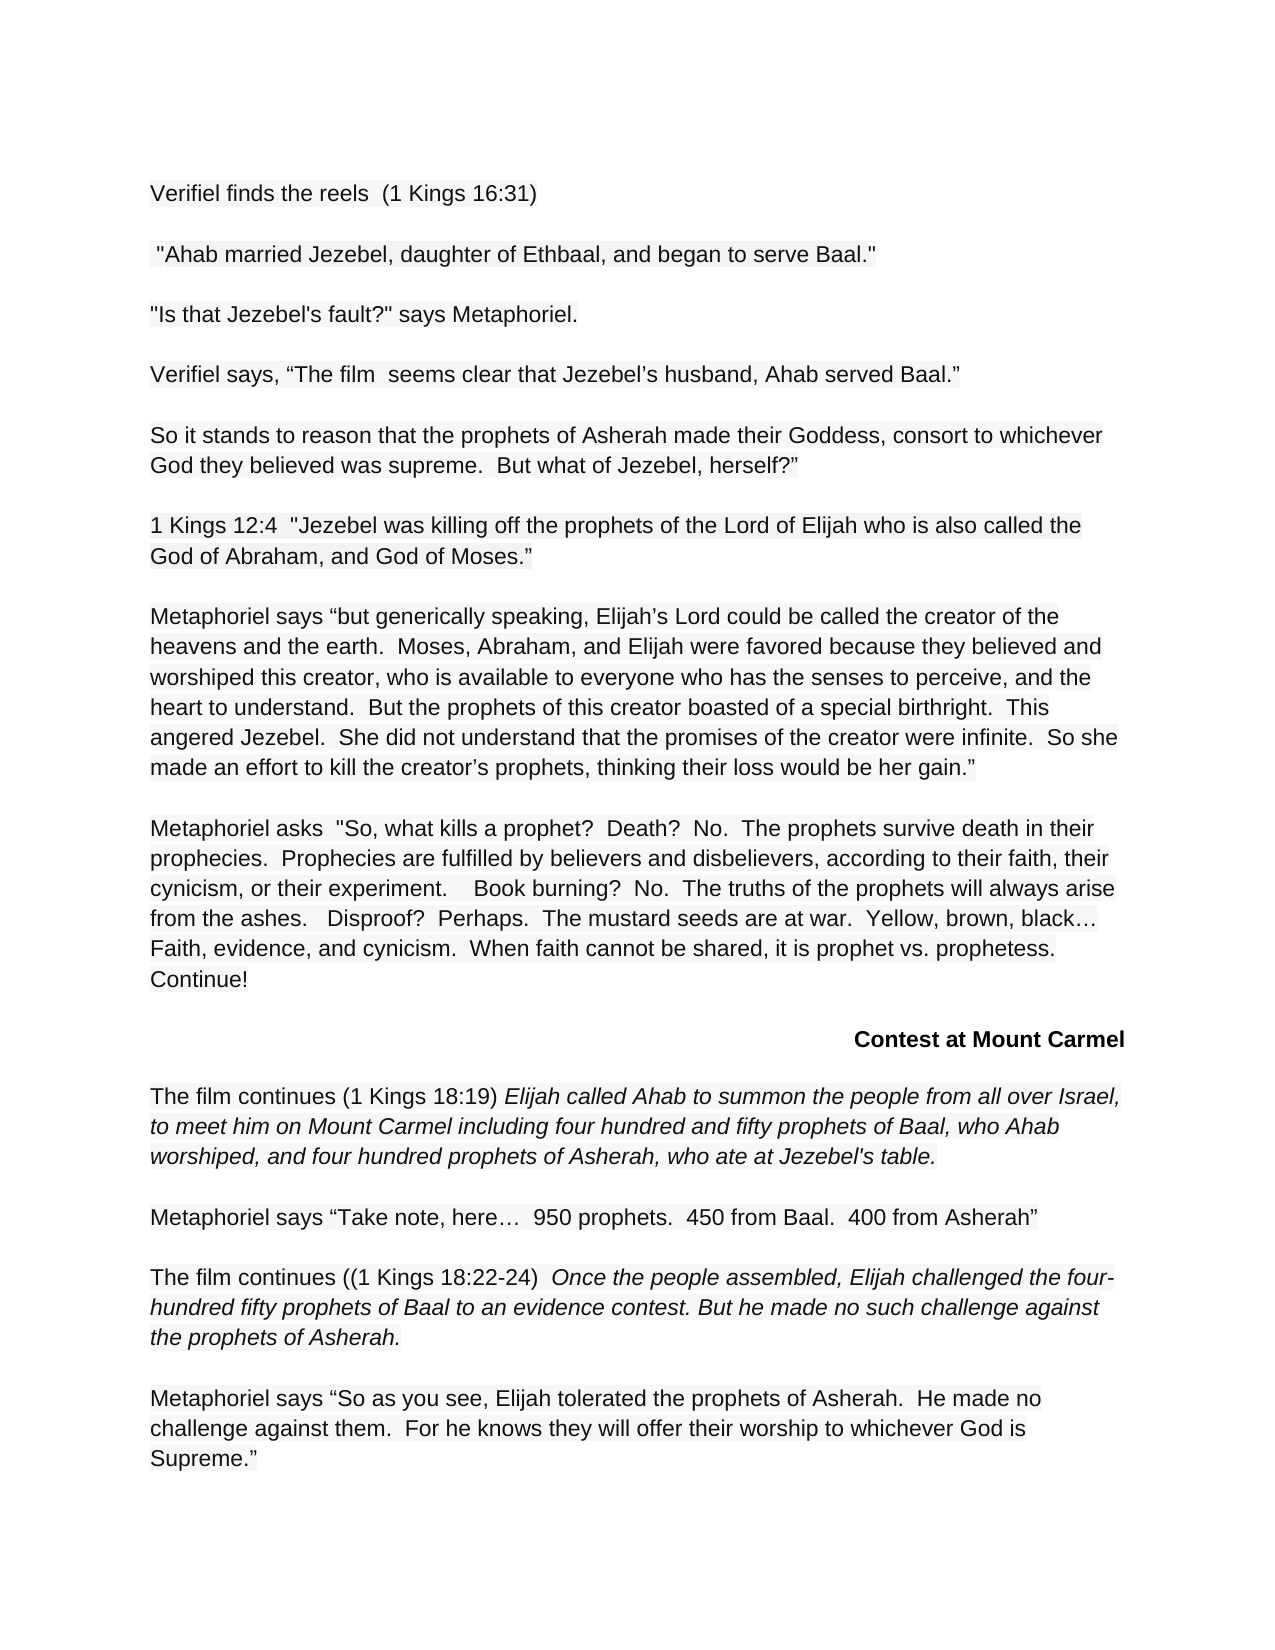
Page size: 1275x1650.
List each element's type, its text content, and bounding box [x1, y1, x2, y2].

text So it stands to reason that the prophets of Asherah made their Goddess, consort to whichever God they believed was supreme. But what of Jezebel, herself?” [150, 422, 1125, 478]
text "Is that Jezebel's fault?" says Metaphoriel. [150, 301, 1125, 327]
text Verifiel finds the reels (1 Kings 16:31) [150, 180, 1125, 207]
text "Ahab married Jezebel, daughter of Ethbaal, and began to serve Baal." [150, 241, 1125, 267]
text The film continues ((1 Kings 18:22-24) Once the people assembled, Elijah challenged the four-hundred fifty prophets of Baal to an evidence contest. But he made no such challenge against the prophets of Asherah. [150, 1264, 1125, 1351]
text Metaphoriel says “So as you see, Elijah tolerated the prophets of Asherah. He made no challenge against them. For he knows they will offer their worship to whichever God is Supreme.” [150, 1385, 1125, 1471]
subtitle Contest at Mount Carmel [150, 1026, 1125, 1052]
text Metaphoriel says “Take note, here… 950 prophets. 450 from Baal. 400 from Asherah” [150, 1203, 1125, 1230]
text The film continues (1 Kings 18:19) Elijah called Ahab to summon the people from all over Israel, to meet him on Mount Carmel including four hundred and fifty prophets of Baal, who Ahab worshiped, and four hundred prophets of Asherah, who ate at Jezebel's table. [150, 1083, 1125, 1169]
text Metaphoriel asks "So, what kills a prophet? Death? No. The prophets survive death in their prophecies. Prophecies are fulfilled by believers and disbelievers, according to their faith, their cynicism, or their experiment. Book burning? No. The truths of the prophets will always arise from the ashes. Disproof? Perhaps. The mustard seeds are at war. Yellow, brown, black… Faith, evidence, and cynicism. When faith cannot be shared, it is prophet vs. prophetess. Continue! [150, 814, 1125, 992]
text 1 Kings 12:4 "Jezebel was killing off the prophets of the Lord of Elijah who is also called the God of Abraham, and God of Moses.” [150, 512, 1125, 569]
text Verifiel says, “The film seems clear that Jezebel’s husband, Ahab served Baal.” [150, 361, 1125, 388]
text Metaphoriel says “but generically speaking, Elijah’s Lord could be called the creator of the heavens and the earth. Moses, Abraham, and Elijah were favored because they believed and worshiped this creator, who is available to everyone who has the senses to perceive, and the heart to understand. But the prophets of this creator boasted of a special birthright. This angered Jezebel. She did not understand that the promises of the creator were infinite. So she made an effort to kill the creator’s prophets, thinking their loss would be her gain.” [150, 603, 1125, 781]
